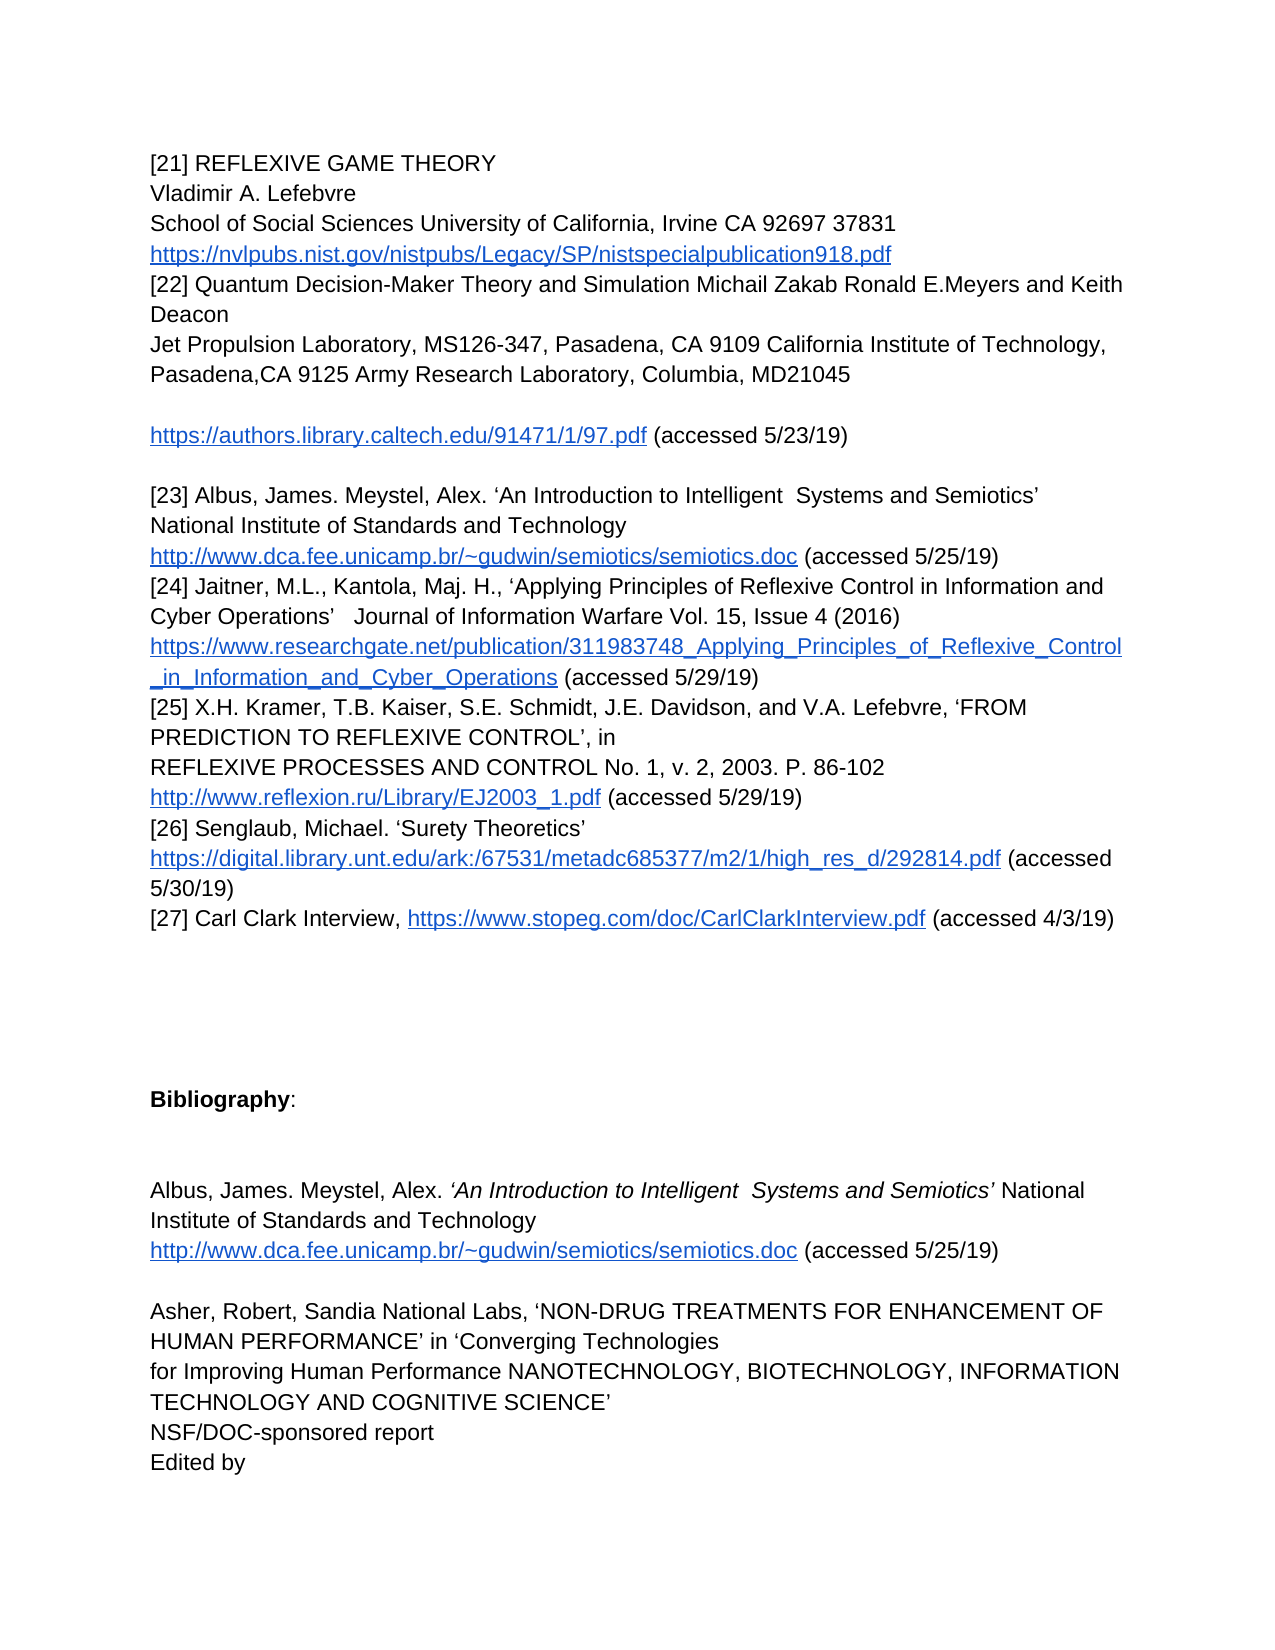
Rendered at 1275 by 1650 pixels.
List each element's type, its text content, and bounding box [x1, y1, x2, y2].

text Asher, Robert, Sandia National Labs, ‘NON-DRUG TREATMENTS FOR ENHANCEMENT OF HUMAN PERFORMANCE’ in ‘Converging Technologies for Improving Human Performance NANOTECHNOLOGY, BIOTECHNOLOGY, INFORMATION TECHNOLOGY AND COGNITIVE SCIENCE’ NSF/DOC-sponsored report Edited by [150, 1298, 1125, 1475]
text Bibliography: [150, 1086, 1125, 1113]
text [26] Senglaub, Michael. ‘Surety Theoretics’ https://digital.library.unt.edu/ark:/67531/metadc685377/m2/1/high_res_d/292814.pdf (accessed 5/30/19) [150, 814, 1125, 901]
text [21] REFLEXIVE GAME THEORY Vladimir A. Lefebvre School of Social Sciences University of California, Irvine CA 92697 37831 https://nvlpubs.nist.gov/nistpubs/Legacy/SP/nistspecialpublication918.pdf [150, 150, 1125, 267]
text [24] Jaitner, M.L., Kantola, Maj. H., ‘Applying Principles of Reflexive Control in Information and Cyber Operations’ Journal of Information Warfare Vol. 15, Issue 4 (2016) https://www.researchgate.net/publication/311983748_Applying_Principles_of_Reflexive_Control_in_Information_and_Cyber_Operations (accessed 5/29/19) [150, 573, 1125, 690]
text [27] Carl Clark Interview, https://www.stopeg.com/doc/CarlClarkInterview.pdf (accessed 4/3/19) [150, 905, 1125, 932]
text https://authors.library.caltech.edu/91471/1/97.pdf (accessed 5/23/19) [150, 422, 1125, 448]
text Albus, James. Meystel, Alex. ‘An Introduction to Intelligent Systems and Semiotics’ National Institute of Standards and Technology http://www.dca.fee.unicamp.br/~gudwin/semiotics/semiotics.doc (accessed 5/25/19) [150, 1177, 1125, 1264]
text [25] X.H. Kramer, T.B. Kaiser, S.E. Schmidt, J.E. Davidson, and V.A. Lefebvre, ‘FROM PREDICTION TO REFLEXIVE CONTROL’, in REFLEXIVE PROCESSES AND CONTROL No. 1, v. 2, 2003. P. 86-102 http://www.reflexion.ru/Library/EJ2003_1.pdf (accessed 5/29/19) [150, 694, 1125, 811]
text [23] Albus, James. Meystel, Alex. ‘An Introduction to Intelligent Systems and Semiotics’ National Institute of Standards and Technology http://www.dca.fee.unicamp.br/~gudwin/semiotics/semiotics.doc (accessed 5/25/19) [150, 482, 1125, 569]
text [22] Quantum Decision-Maker Theory and Simulation Michail Zakab Ronald E.Meyers and Keith Deacon Jet Propulsion Laboratory, MS126-347, Pasadena, CA 9109 California Institute of Technology, Pasadena,CA 9125 Army Research Laboratory, Columbia, MD21045 [150, 271, 1125, 418]
